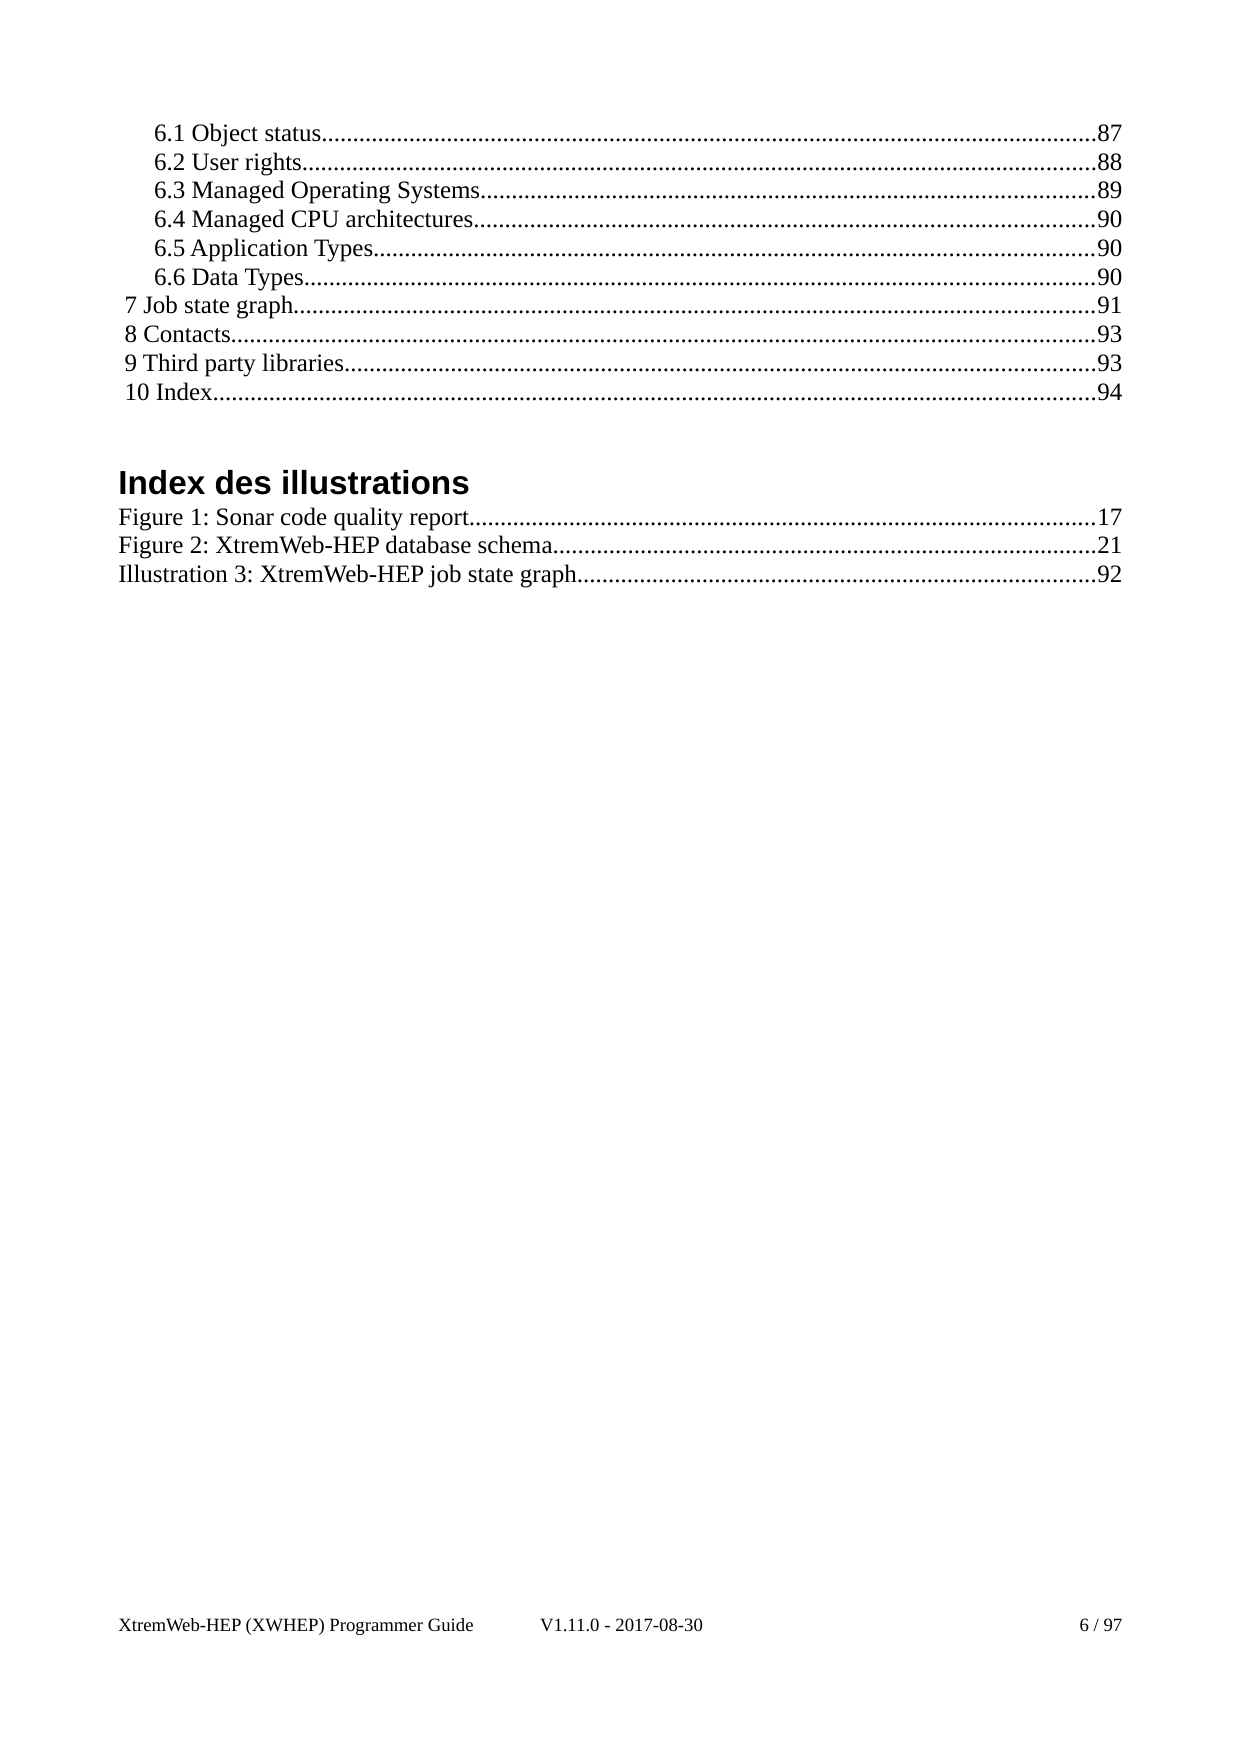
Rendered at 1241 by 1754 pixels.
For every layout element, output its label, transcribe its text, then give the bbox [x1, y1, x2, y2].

text 6.1 Object status 87 [148, 118, 1122, 147]
text Illustration 3: XtremWeb-HEP job state graph 92 [118, 559, 1122, 588]
text 6.6 Data Types 90 [148, 262, 1122, 291]
text Figure 1: Sonar code quality report 17 [118, 502, 1122, 530]
text 6.2 User rights 88 [148, 147, 1122, 176]
text Figure 2: XtremWeb-HEP database schema 21 [118, 530, 1122, 559]
text 7 Job state graph 91 [118, 291, 1122, 319]
text 6.3 Managed Operating Systems 89 [148, 176, 1122, 204]
text 6.5 Application Types 90 [148, 233, 1122, 262]
text 9 Third party libraries 93 [118, 348, 1122, 377]
text 6.4 Managed CPU architectures 90 [148, 204, 1122, 233]
text 8 Contacts 93 [118, 319, 1122, 348]
subtitle Index des illustrations [118, 463, 1122, 502]
text 10 Index 94 [118, 377, 1122, 406]
